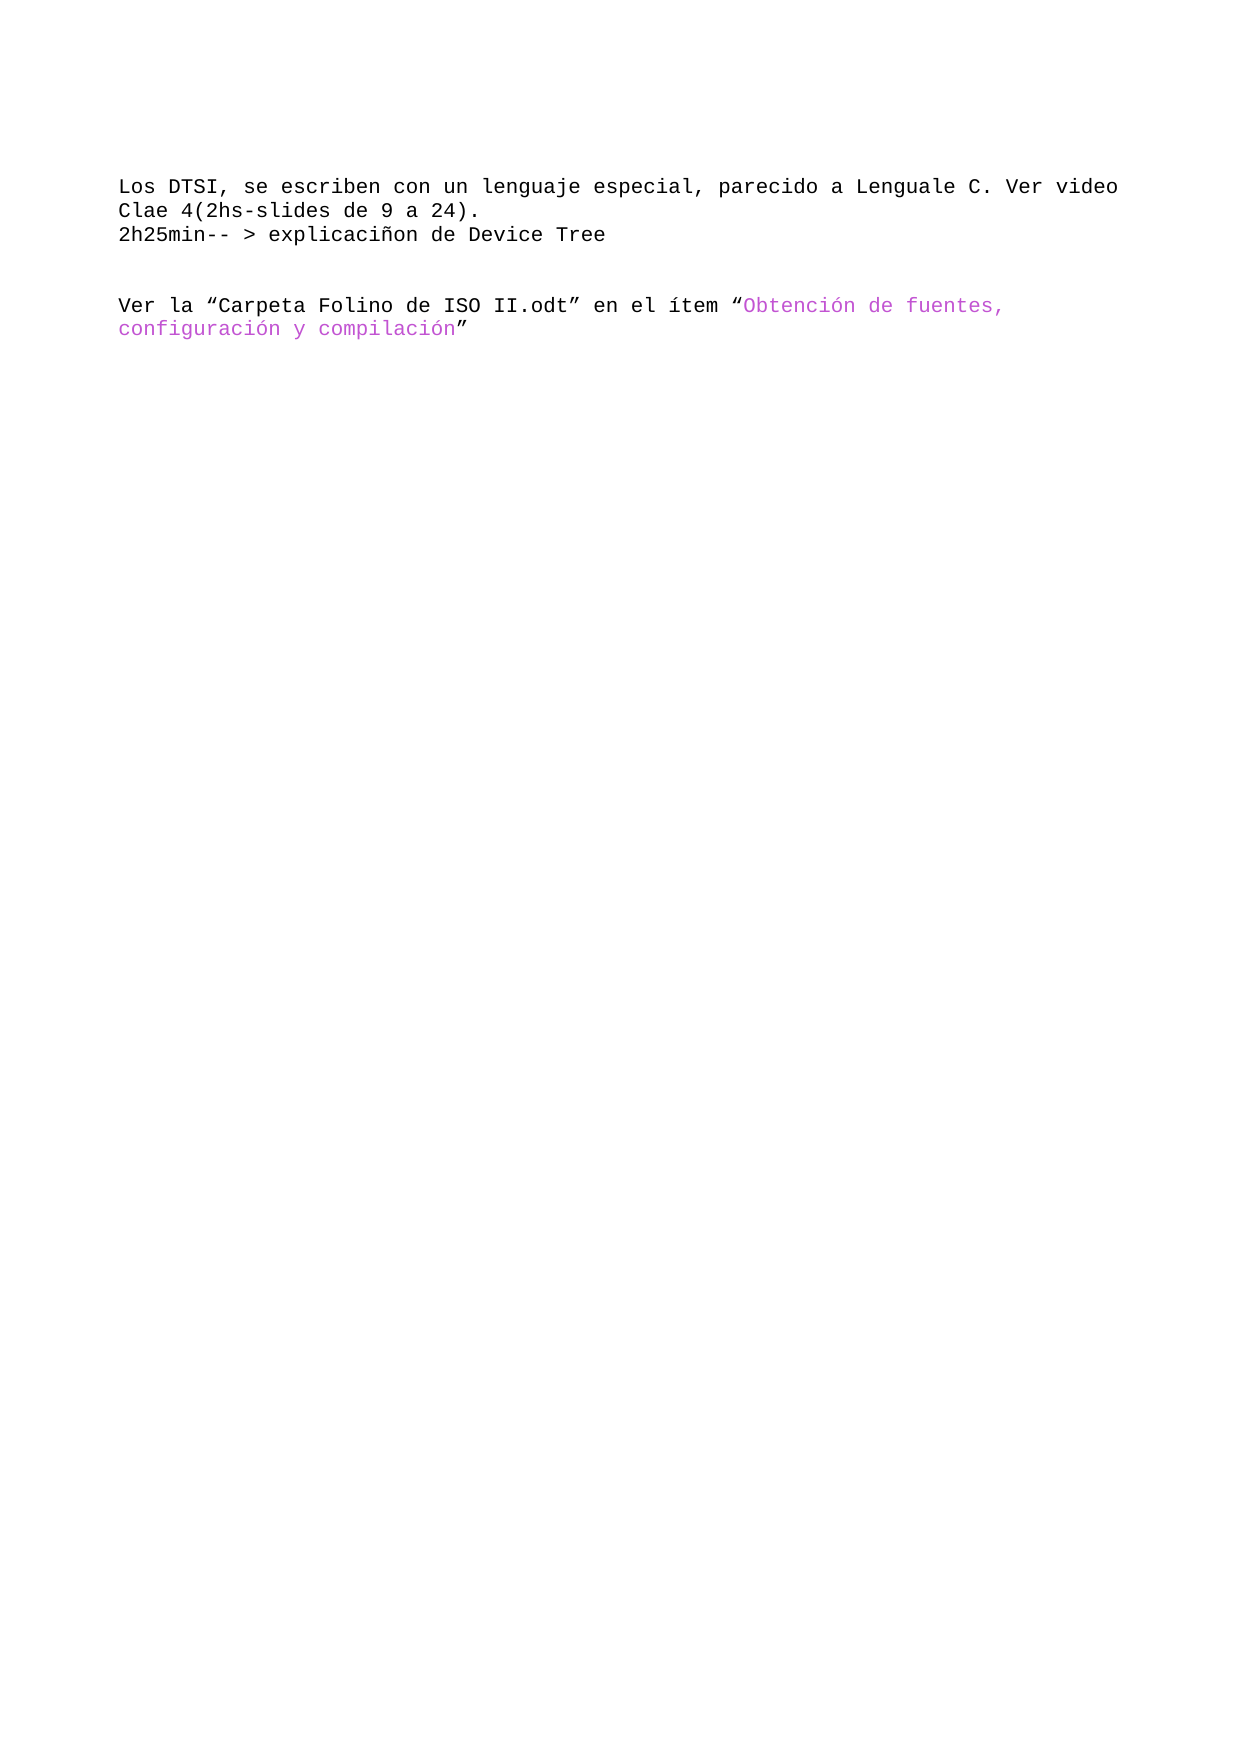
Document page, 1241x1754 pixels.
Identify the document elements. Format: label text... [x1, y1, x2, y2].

text 2h25min-- > explicaciñon de Device Tree [118, 224, 1122, 247]
text Los DTSI, se escriben con un lenguaje especial, parecido a Lenguale C. Ver video Clae 4(2hs-slides de 9 a 24). [118, 176, 1122, 224]
text Ver la “Carpeta Folino de ISO II.odt” en el ítem “Obtención de fuentes, configuración y compilación” [118, 294, 1122, 342]
